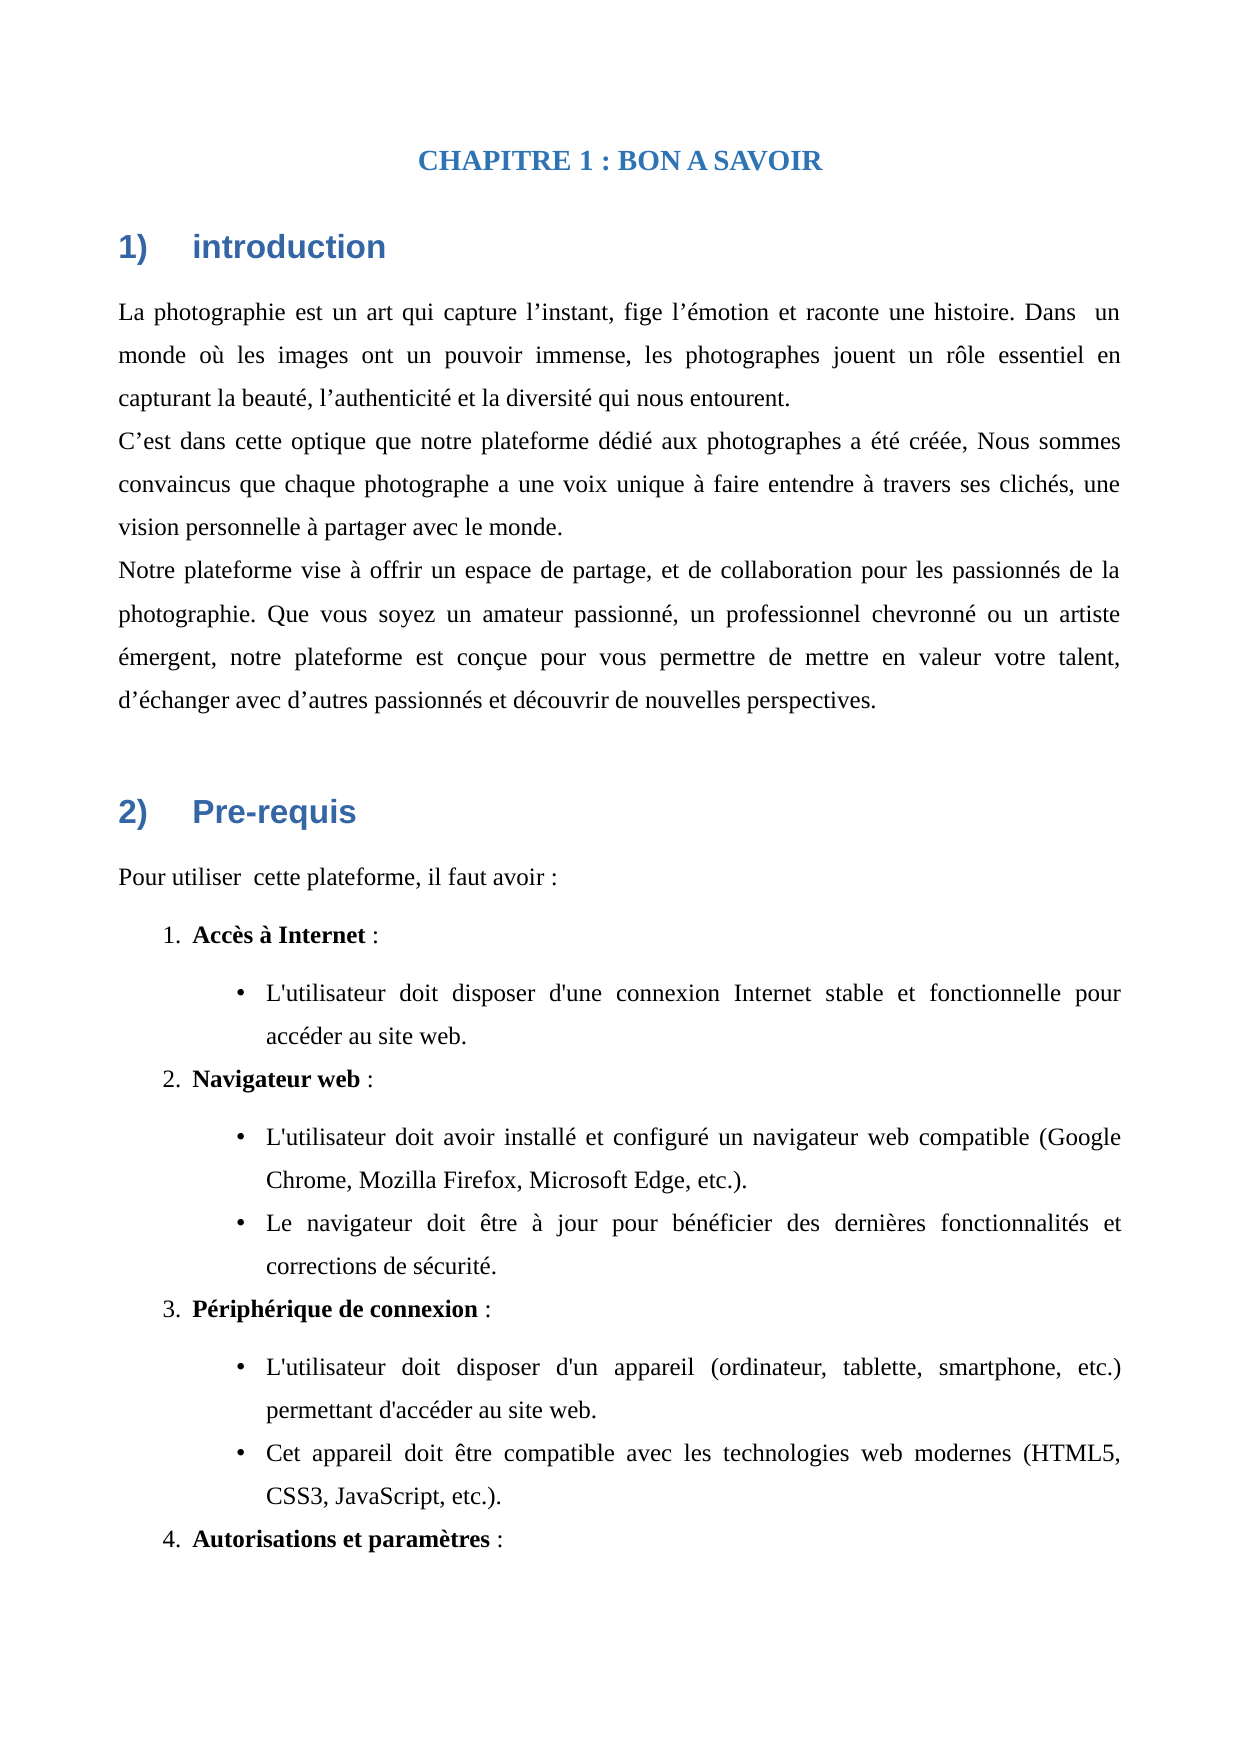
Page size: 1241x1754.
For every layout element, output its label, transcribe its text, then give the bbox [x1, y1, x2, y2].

subtitle CHAPITRE 1 : BON A SAVOIR [118, 143, 1122, 177]
list L'utilisateur doit disposer d'un appareil (ordinateur, tablette, smartphone, etc.) permettant d'accéder au site web. [236, 1352, 1122, 1424]
subtitle introduction [118, 227, 1122, 265]
list Le navigateur doit être à jour pour bénéficier des dernières fonctionnalités et corrections de sécurité. [236, 1208, 1122, 1280]
list Cet appareil doit être compatible avec les technologies web modernes (HTML5, CSS3, JavaScript, etc.). [236, 1438, 1122, 1510]
text Notre plateforme vise à offrir un espace de partage, et de collaboration pour les passionnés de la photographie. Que vous soyez un amateur passionné, un professionnel chevronné ou un artiste émergent, notre plateforme est conçue pour vous permettre de mettre en valeur votre talent, d’échanger avec d’autres passionnés et découvrir de nouvelles perspectives. [118, 556, 1122, 714]
list Accès à Internet : [162, 920, 1122, 949]
list L'utilisateur doit avoir installé et configuré un navigateur web compatible (Google Chrome, Mozilla Firefox, Microsoft Edge, etc.). [236, 1122, 1122, 1193]
list L'utilisateur doit disposer d'une connexion Internet stable et fonctionnelle pour accéder au site web. [236, 978, 1122, 1049]
text C’est dans cette optique que notre plateforme dédié aux photographes a été créée, Nous sommes convaincus que chaque photographe a une voix unique à faire entendre à travers ses clichés, une vision personnelle à partager avec le monde. [118, 426, 1122, 541]
list Périphérique de connexion : [162, 1294, 1122, 1323]
text La photographie est un art qui capture l’instant, fige l’émotion et raconte une histoire. Dans un monde où les images ont un pouvoir immense, les photographes jouent un rôle essentiel en capturant la beauté, l’authenticité et la diversité qui nous entourent. [118, 297, 1122, 412]
list Navigateur web : [162, 1064, 1122, 1093]
list Autorisations et paramètres : [162, 1524, 1122, 1553]
subtitle Pre-requis [118, 792, 1122, 831]
text Pour utiliser cette plateforme, il faut avoir : [118, 862, 1122, 891]
